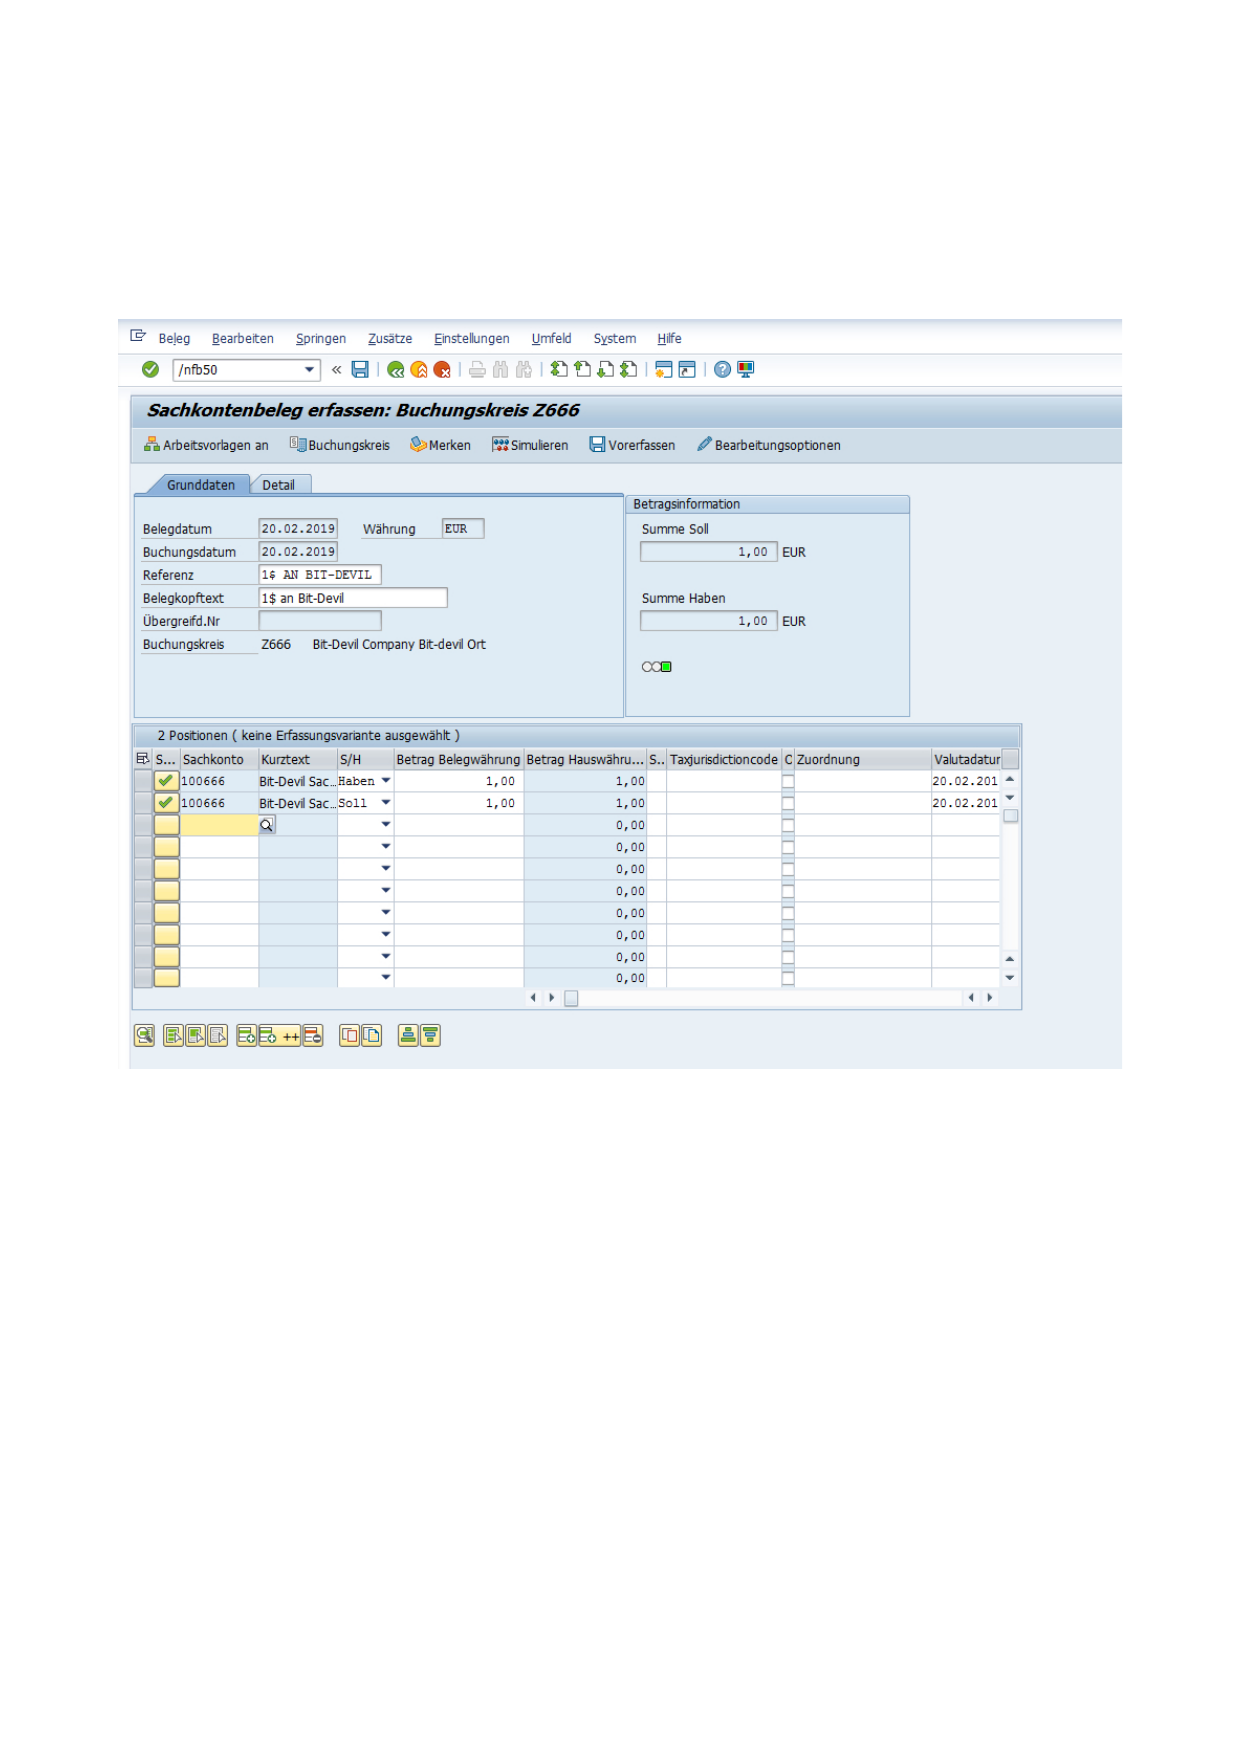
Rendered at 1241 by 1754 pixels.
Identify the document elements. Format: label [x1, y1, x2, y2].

picture [118, 319, 1123, 1069]
